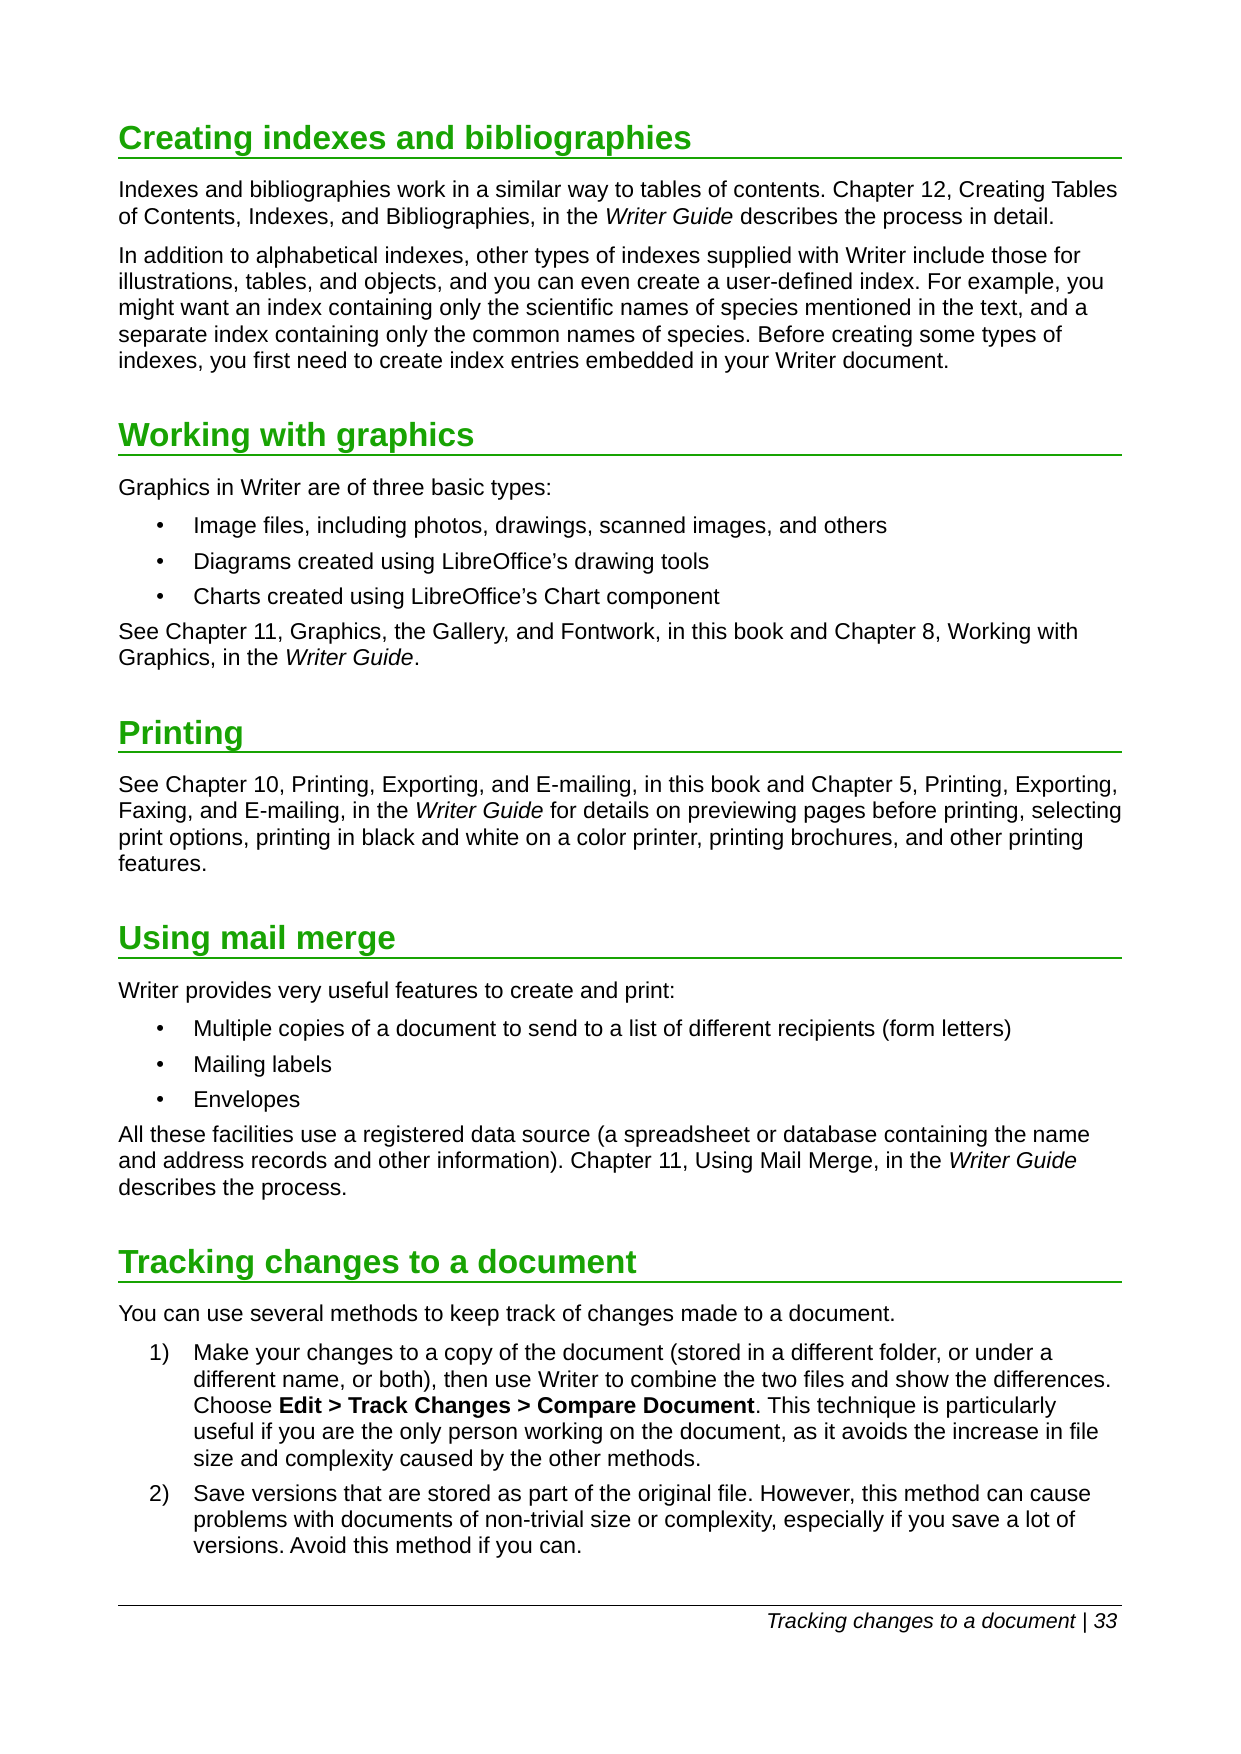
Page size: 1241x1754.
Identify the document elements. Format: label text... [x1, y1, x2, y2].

subtitle Tracking changes to a document [118, 1242, 1122, 1281]
text In addition to alphabetical indexes, other types of indexes supplied with Writer include those for illustrations, tables, and objects, and you can even create a user-defined index. For example, you might want an index containing only the scientific names of species mentioned in the text, and a separate index containing only the common names of species. Before creating some types of indexes, you first need to create index entries embedded in your Writer document. [118, 242, 1122, 373]
text See Chapter 10, Printing, Exporting, and E‑mailing, in this book and Chapter 5, Printing, Exporting, Faxing, and E‑mailing, in the Writer Guide for details on previewing pages before printing, selecting print options, printing in black and white on a color printer, printing brochures, and other printing features. [118, 771, 1122, 876]
list Charts created using LibreOffice’s Chart component [156, 583, 1122, 609]
text Graphics in Writer are of three basic types: [118, 473, 1122, 500]
subtitle Using mail merge [118, 918, 1122, 957]
text Writer provides very useful features to create and print: [118, 977, 1122, 1003]
list Make your changes to a copy of the document (stored in a different folder, or under a different name, or both), then use Writer to combine the two files and show the differences. Choose Edit > Track Changes > Compare Document. This technique is particularly useful if you are the only person working on the document, as it avoids the increase in file size and complexity caused by the other methods. [169, 1339, 1122, 1471]
text Indexes and bibliographies work in a similar way to tables of contents. Chapter 12, Creating Tables of Contents, Indexes, and Bibliographies, in the Writer Guide describes the process in detail. [118, 176, 1122, 229]
subtitle Working with graphics [118, 415, 1122, 454]
list Save versions that are stored as part of the original file. However, this method can cause problems with documents of non-trivial size or complexity, especially if you save a lot of versions. Avoid this method if you can. [169, 1480, 1122, 1559]
list Diagrams created using LibreOffice’s drawing tools [156, 548, 1122, 574]
text You can use several methods to keep track of changes made to a document. [118, 1300, 1122, 1327]
text See Chapter 11, Graphics, the Gallery, and Fontwork, in this book and Chapter 8, Working with Graphics, in the Writer Guide. [118, 618, 1122, 671]
text All these facilities use a registered data source (a spreadsheet or database containing the name and address records and other information). Chapter 11, Using Mail Merge, in the Writer Guide describes the process. [118, 1121, 1122, 1200]
list Envelopes [156, 1086, 1122, 1112]
list Image files, including photos, drawings, scanned images, and others [156, 512, 1122, 539]
list Multiple copies of a document to send to a list of different recipients (form letters) [156, 1015, 1122, 1042]
subtitle Creating indexes and bibliographies [118, 118, 1122, 157]
list Mailing labels [156, 1051, 1122, 1077]
subtitle Printing [118, 713, 1122, 751]
